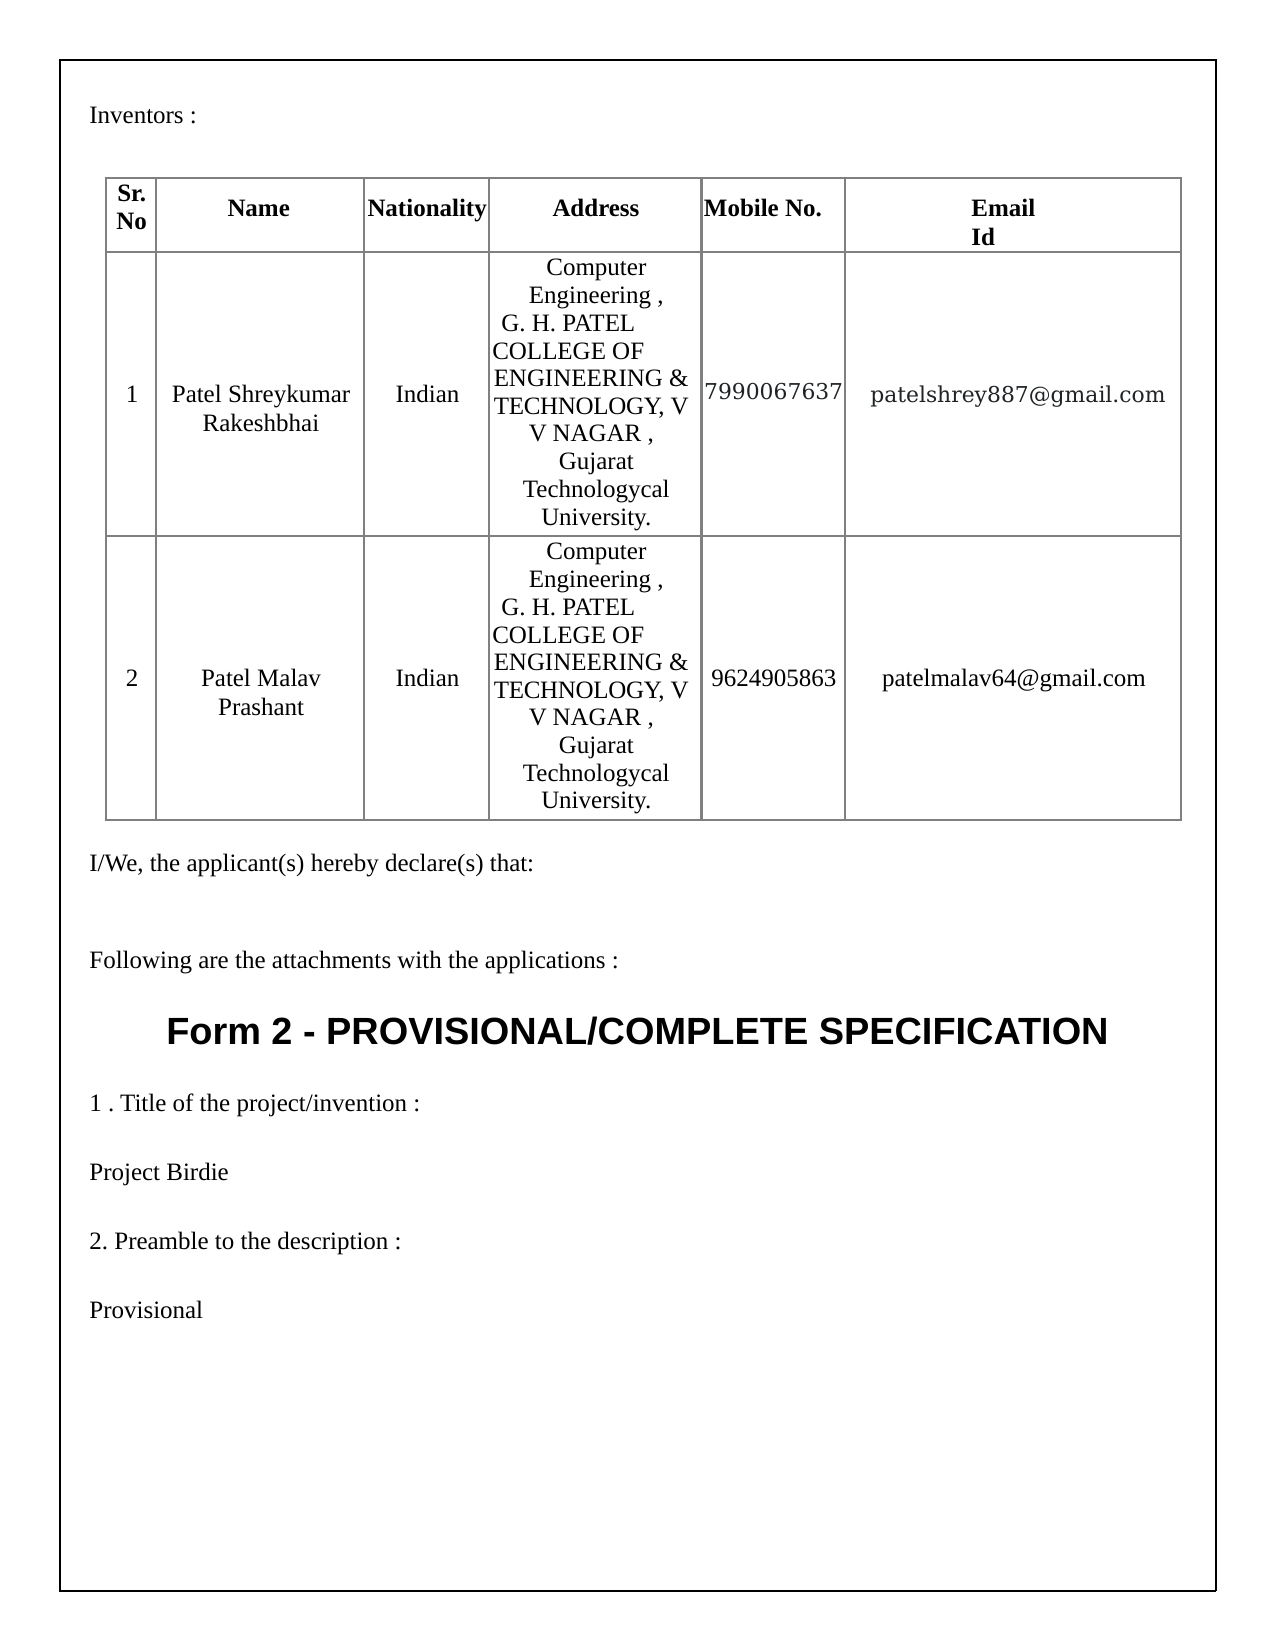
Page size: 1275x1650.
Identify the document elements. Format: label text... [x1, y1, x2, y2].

table_header Sr. No [107, 179, 155, 251]
table_cell 9624905863 [703, 537, 844, 819]
table_cell 1 [107, 253, 155, 535]
table_header Nationality [365, 179, 488, 251]
table_cell patelmalav64@gmail.com [846, 537, 1180, 819]
text Provisional [89, 1295, 1186, 1323]
table_cell patelshrey887@gmail.com [846, 253, 1180, 535]
table_cell 2 [107, 537, 155, 819]
table_header Mobile No. [703, 179, 844, 251]
table_header Email Id [846, 179, 1180, 251]
table_cell Patel Malav Prashant [157, 537, 363, 819]
table_header Name [157, 179, 363, 251]
text 1 . Title of the project/invention : [89, 1088, 1186, 1117]
table_cell 7990067637 [703, 253, 844, 535]
table_header Address [490, 179, 700, 251]
text I/We, the applicant(s) hereby declare(s) that: [89, 848, 1186, 877]
table_cell Patel Shreykumar Rakeshbhai [157, 253, 363, 535]
table_cell Computer Engineering , G. H. PATEL COLLEGE OF ENGINEERING & TECHNOLOGY, V V NAGAR , Gujarat Technologycal University. [490, 253, 700, 535]
text Following are the attachments with the applications : [89, 946, 1186, 974]
text Project Birdie [89, 1157, 1186, 1186]
subtitle Form 2 - PROVISIONAL/COMPLETE SPECIFICATION [89, 1009, 1186, 1053]
table_cell Indian [365, 537, 488, 819]
text Inventors : [89, 100, 1186, 129]
table_cell Indian [365, 253, 488, 535]
text 2. Preamble to the description : [89, 1226, 1186, 1255]
table_cell Computer Engineering , G. H. PATEL COLLEGE OF ENGINEERING & TECHNOLOGY, V V NAGAR , Gujarat Technologycal University. [490, 537, 700, 819]
